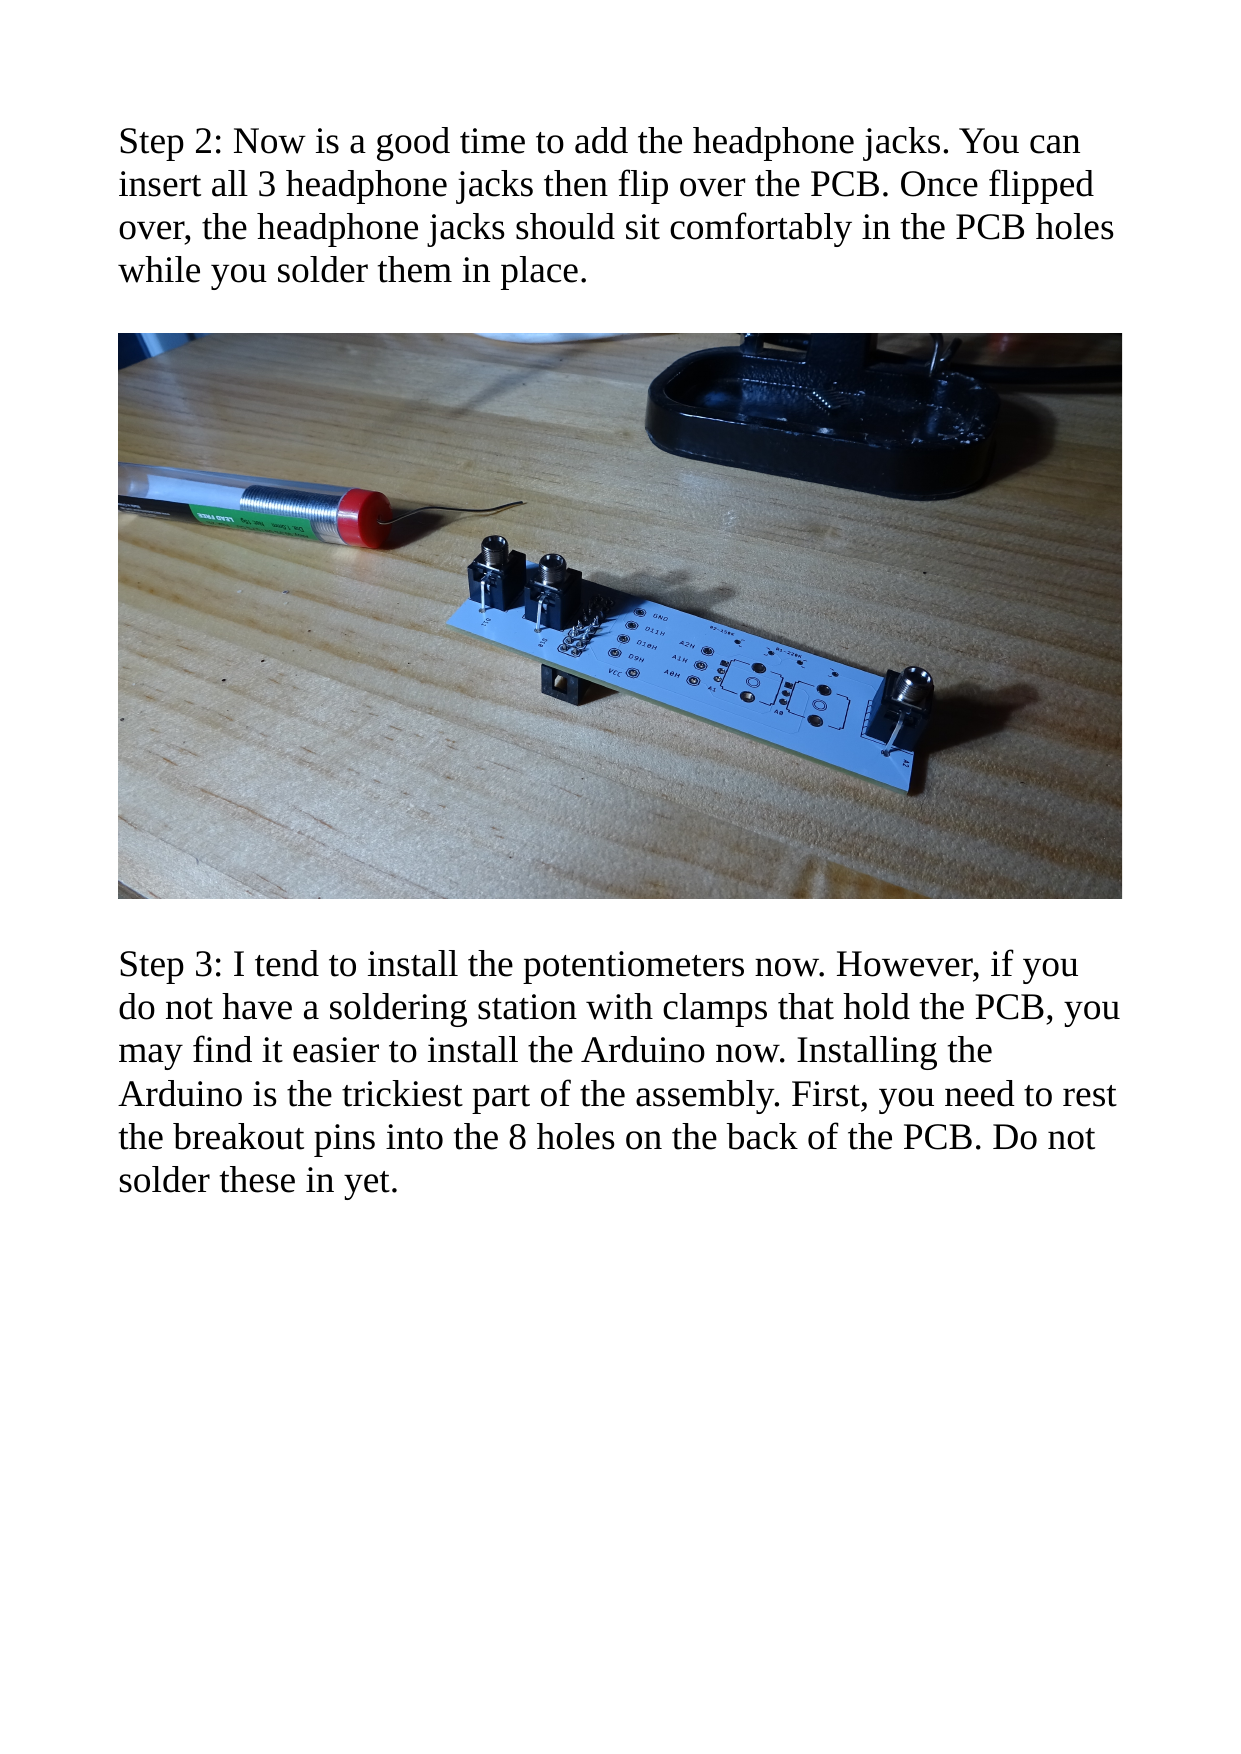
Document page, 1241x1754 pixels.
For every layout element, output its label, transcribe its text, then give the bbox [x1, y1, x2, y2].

text Step 2: Now is a good time to add the headphone jacks. You can insert all 3 headphone jacks then flip over the PCB. Once flipped over, the headphone jacks should sit comfortably in the PCB holes while you solder them in place. [118, 118, 1122, 291]
text Step 3: I tend to install the potentiometers now. However, if you do not have a soldering station with clamps that hold the PCB, you may find it easier to install the Arduino now. Installing the Arduino is the trickiest part of the assembly. First, you need to rest the breakout pins into the 8 holes on the back of the PCB. Do not solder these in yet. [118, 942, 1122, 1200]
picture [118, 333, 1123, 899]
